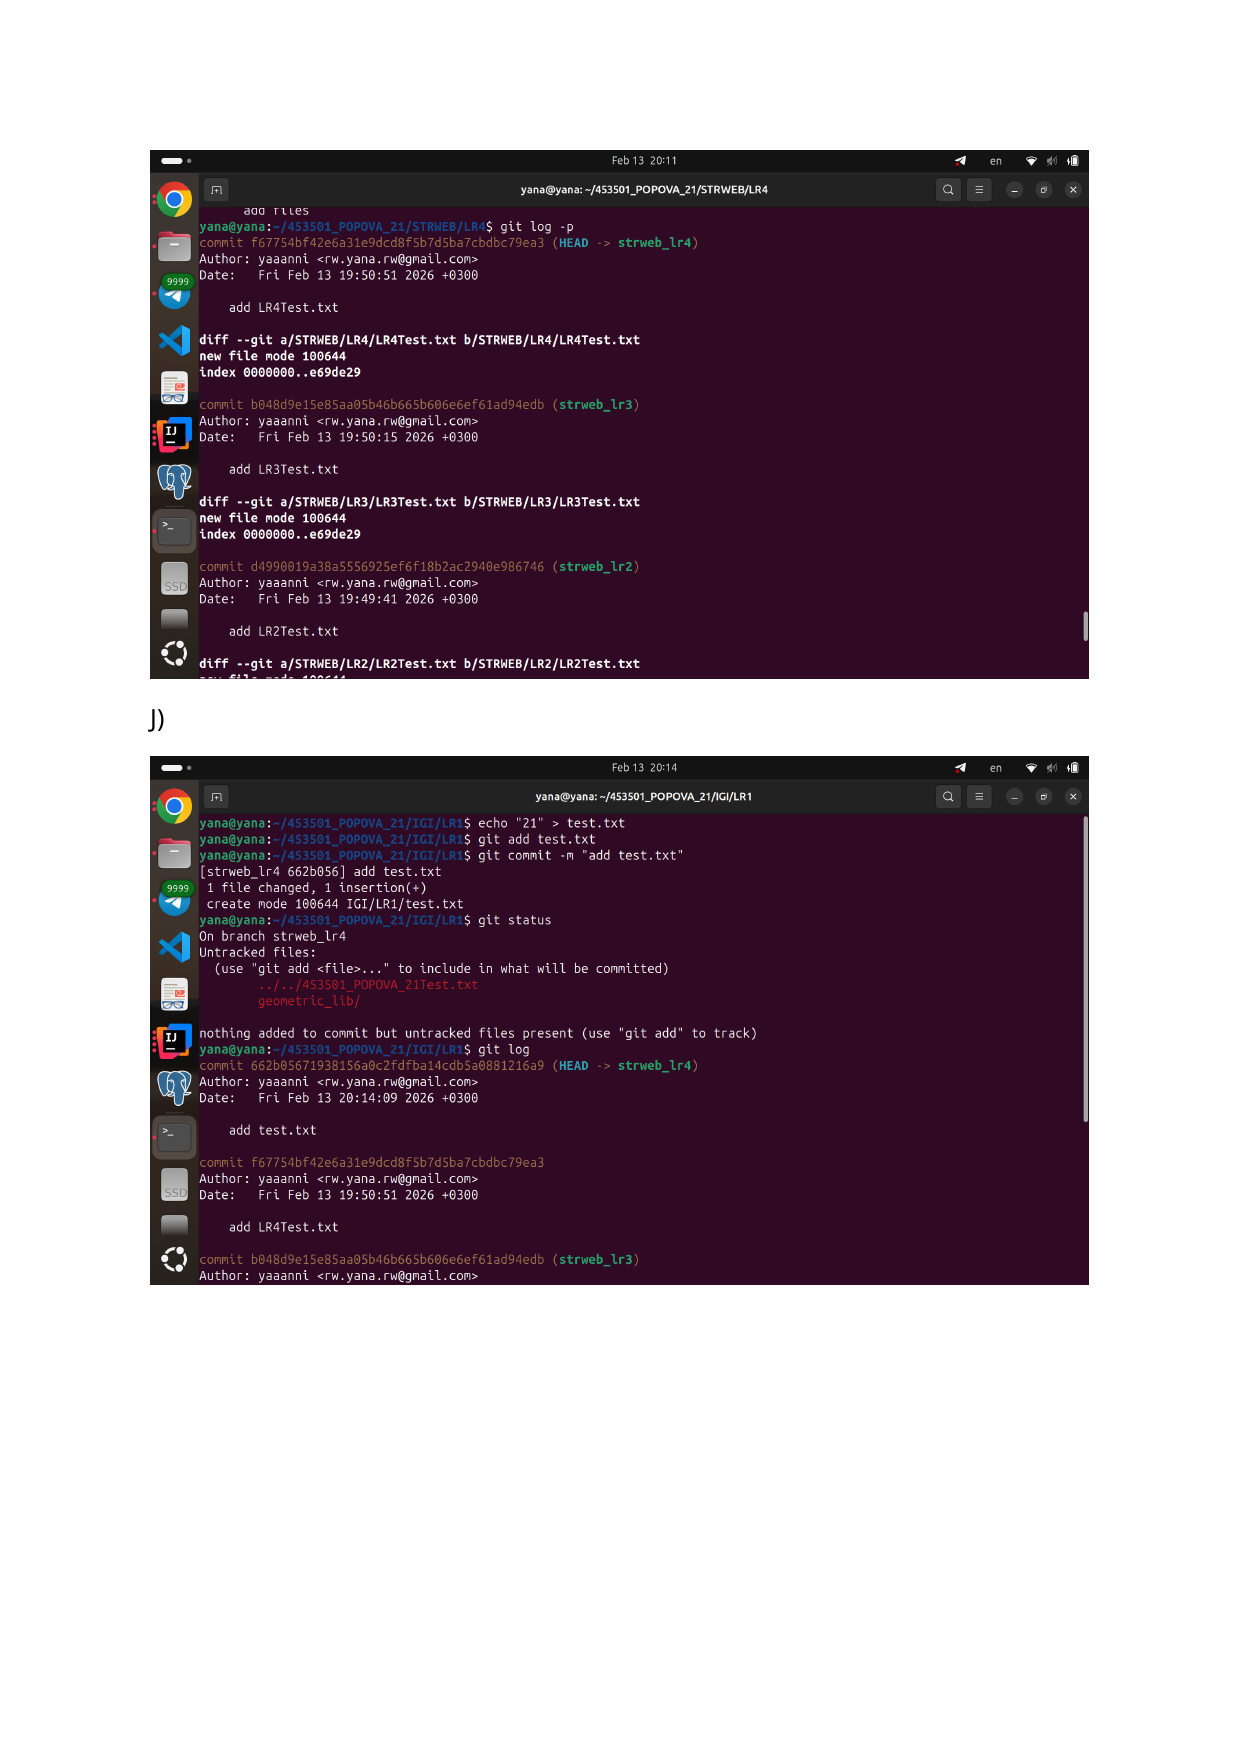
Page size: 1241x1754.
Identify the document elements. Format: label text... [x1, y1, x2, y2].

text J) [150, 700, 1090, 734]
